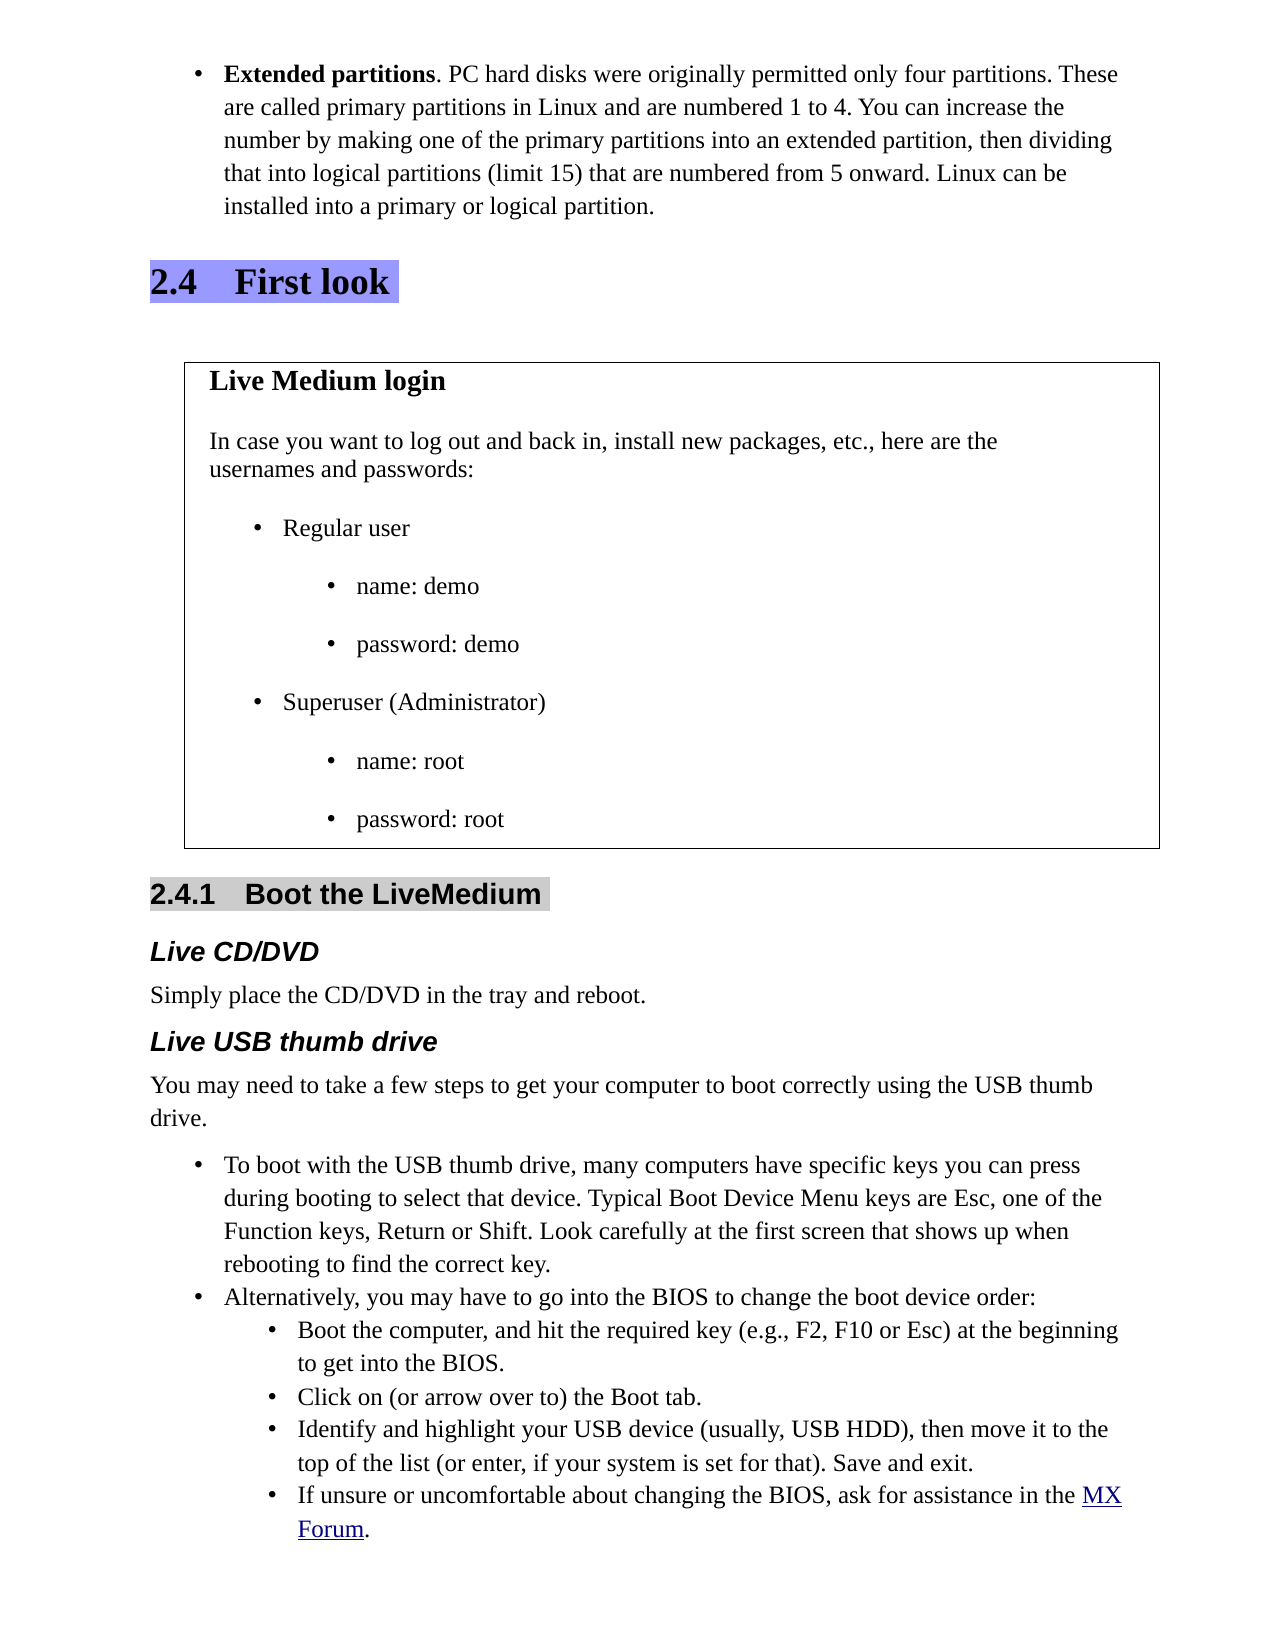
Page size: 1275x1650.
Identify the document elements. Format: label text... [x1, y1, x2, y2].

list Identify and highlight your USB device (usually, USB HDD), then move it to the top of the list (or enter, if your system is set for that). Save and exit. [268, 1414, 1125, 1476]
list Alternatively, you may have to go into the BIOS to change the boot device order: [194, 1282, 1125, 1311]
list password: root [327, 804, 1066, 833]
text Live Medium login [209, 363, 1066, 396]
text Simply place the CD/DVD in the tray and reboot. [150, 980, 1125, 1009]
subtitle 2.4.1 Boot the LiveMedium [550, 877, 1125, 911]
list Click on (or arrow over to) the Boot tab. [268, 1382, 1125, 1410]
subtitle Live CD/DVD [150, 936, 1125, 967]
list Superuser (Administrator) [253, 687, 1066, 716]
text You may need to take a few steps to get your computer to boot correctly using the USB thumb drive. [150, 1070, 1125, 1132]
list Boot the computer, and hit the required key (e.g., F2, F10 or Esc) at the beginning to get into the BIOS. [268, 1316, 1125, 1377]
list Regular user [253, 513, 1066, 542]
list password: demo [327, 629, 1066, 658]
list To boot with the USB thumb drive, many computers have specific keys you can press during booting to select that device. Typical Boot Device Menu keys are Esc, one of the Function keys, Return or Shift. Look carefully at the first screen that shows up when rebooting to find the correct key. [194, 1150, 1125, 1278]
list Extended partitions. PC hard disks were originally permitted only four partitions. These are called primary partitions in Linux and are numbered 1 to 4. You can increase the number by making one of the primary partitions into an extended partition, then dividing that into logical partitions (limit 15) that are numbered from 5 onward. Linux can be installed into a primary or logical partition. [194, 59, 1125, 220]
list name: root [327, 746, 1066, 774]
list name: demo [327, 571, 1066, 600]
list If unsure or uncomfortable about changing the BIOS, ask for assistance in the MX Forum. [268, 1481, 1125, 1542]
text In case you want to log out and back in, install new packages, etc., here are the usernames and passwords: [209, 426, 1066, 483]
subtitle Live USB thumb drive [150, 1025, 1125, 1057]
subtitle 2.4 First look [150, 259, 1125, 303]
